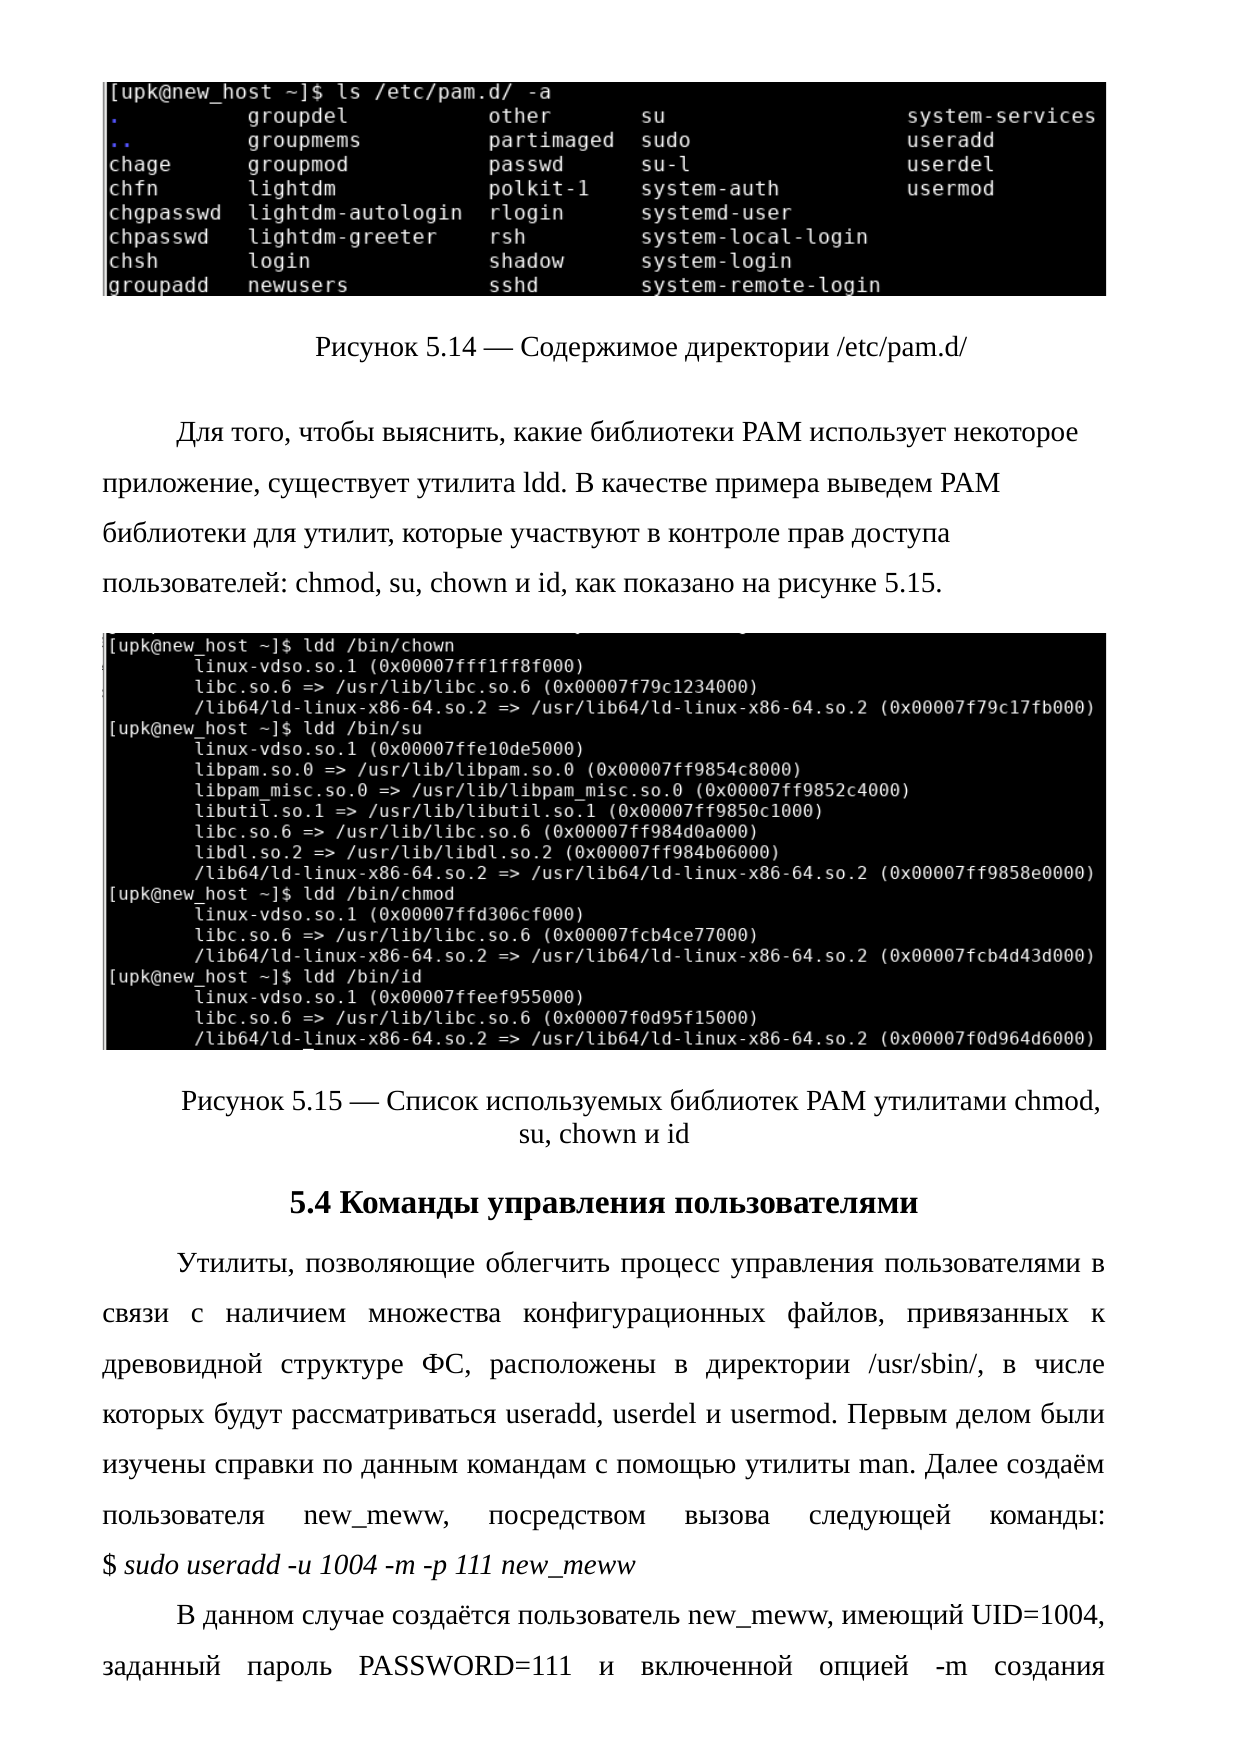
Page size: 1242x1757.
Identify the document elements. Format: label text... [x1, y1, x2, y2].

text Утилиты, позволяющие облегчить процесс управления пользователями в связи с наличием множества конфигурационных файлов, привязанных к древовидной структуре ФС, расположены в директории /usr/sbin/, в числе которых будут рассматриваться useradd, userdel и usermod. Первым делом были изучены справки по данным командам с помощью утилиты man. Далее создаём пользователя new_meww, посредством вызова следующей команды: $ sudo useradd -u 1004 -m -p 111 new_meww [102, 1245, 1106, 1581]
text Рисунок 5.14 — Содержимое директории /etc/pam.d/ [102, 329, 1106, 363]
picture [102, 82, 1107, 296]
picture [102, 633, 1107, 1050]
text В данном случае создаётся пользователь new_meww, имеющий UID=1004, заданный пароль PASSWORD=111 и включенной опцией -m создания [102, 1597, 1106, 1681]
subtitle 5.4 Команды управления пользователями [102, 1182, 1106, 1221]
text Рисунок 5.15 — Список используемых библиотек PAM утилитами chmod, su, chown и id [102, 1083, 1106, 1150]
text Для того, чтобы выяснить, какие библиотеки PAM использует некоторое приложение, существует утилита ldd. В качестве примера выведем PAM библиотеки для утилит, которые участвуют в контроле прав доступа пользователей: chmod, su, chown и id, как показано на рисунке 5.15. [102, 414, 1106, 599]
